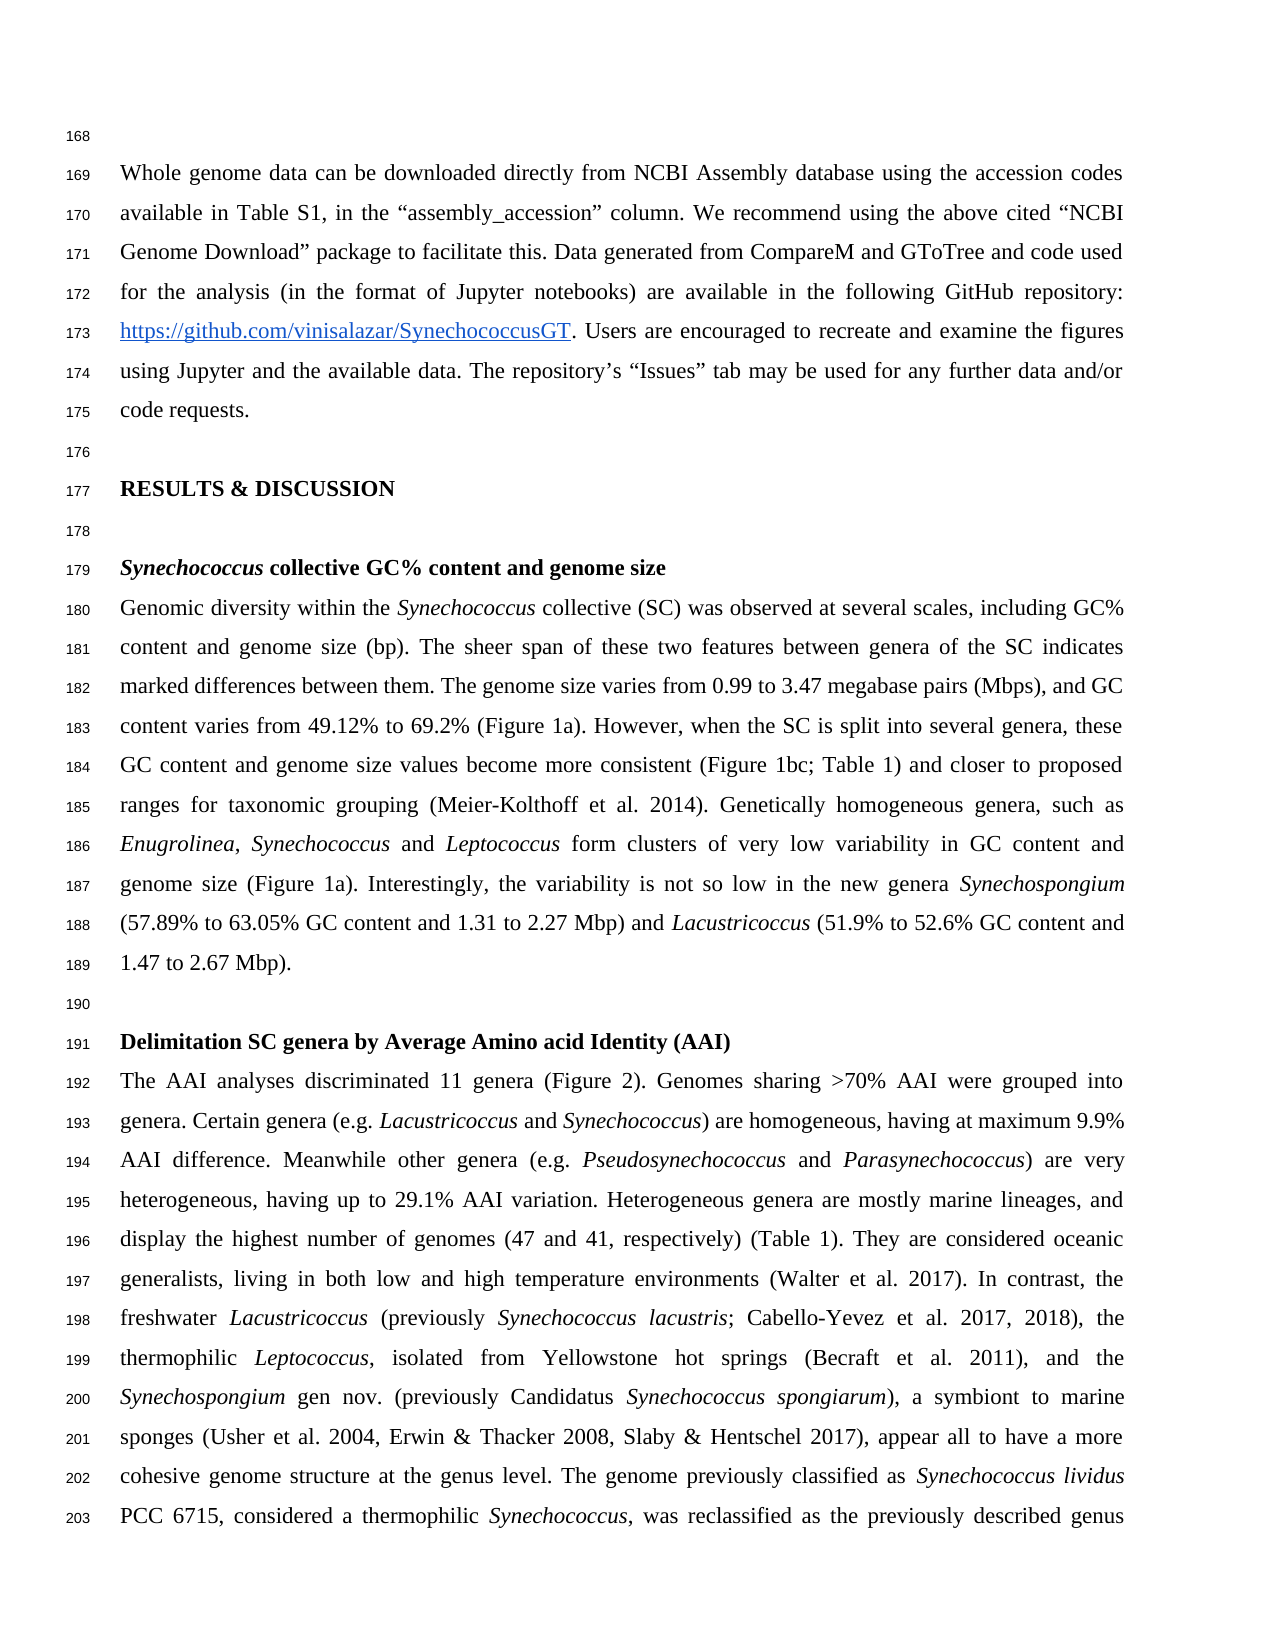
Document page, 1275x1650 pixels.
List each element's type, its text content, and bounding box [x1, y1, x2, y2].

text Whole genome data can be downloaded directly from NCBI Assembly database using the accession codes available in Table S1, in the “assembly_accession” column. We recommend using the above cited “NCBI Genome Download” package to facilitate this. Data generated from CompareM and GToTree and code used for the analysis (in the format of Jupyter notebooks) are available in the following GitHub repository: https://github.com/vinisalazar/SynechococcusGT. Users are encouraged to recreate and examine the figures using Jupyter and the available data. The repository’s “Issues” tab may be used for any further data and/or code requests. [120, 159, 1125, 423]
text Genomic diversity within the Synechococcus collective (SC) was observed at several scales, including GC% content and genome size (bp). The sheer span of these two features between genera of the SC indicates marked differences between them. The genome size varies from 0.99 to 3.47 megabase pairs (Mbps), and GC content varies from 49.12% to 69.2% (Figure 1a). However, when the SC is split into several genera, these GC content and genome size values become more consistent (Figure 1bc; Table 1) and closer to proposed ranges for taxonomic grouping (Meier-Kolthoff et al. 2014). Genetically homogeneous genera, such as Enugrolinea, Synechococcus and Leptococcus form clusters of very low variability in GC content and genome size (Figure 1a). Interestingly, the variability is not so low in the new genera Synechospongium (57.89% to 63.05% GC content and 1.31 to 2.27 Mbp) and Lacustricoccus (51.9% to 52.6% GC content and 1.47 to 2.67 Mbp). [120, 594, 1125, 975]
text Synechococcus collective GC% content and genome size [120, 554, 1125, 581]
text Delimitation SC genera by Average Amino acid Identity (AAI) [120, 1028, 1125, 1054]
text RESULTS & DISCUSSION [120, 475, 1125, 502]
text The AAI analyses discriminated 11 genera (Figure 2). Genomes sharing >70% AAI were grouped into genera. Certain genera (e.g. Lacustricoccus and Synechococcus) are homogeneous, having at maximum 9.9% AAI difference. Meanwhile other genera (e.g. Pseudosynechococcus and Parasynechococcus) are very heterogeneous, having up to 29.1% AAI variation. Heterogeneous genera are mostly marine lineages, and display the highest number of genomes (47 and 41, respectively) (Table 1). They are considered oceanic generalists, living in both low and high temperature environments (Walter et al. 2017). In contrast, the freshwater Lacustricoccus (previously Synechococcus lacustris; Cabello-Yevez et al. 2017, 2018), the thermophilic Leptococcus, isolated from Yellowstone hot springs (Becraft et al. 2011), and the Synechospongium gen nov. (previously Candidatus Synechococcus spongiarum), a symbiont to marine sponges (Usher et al. 2004, Erwin & Thacker 2008, Slaby & Hentschel 2017), appear all to have a more cohesive genome structure at the genus level. The genome previously classified as Synechococcus lividus PCC 6715, considered a thermophilic Synechococcus, was reclassified as the previously described genus [120, 1067, 1125, 1528]
